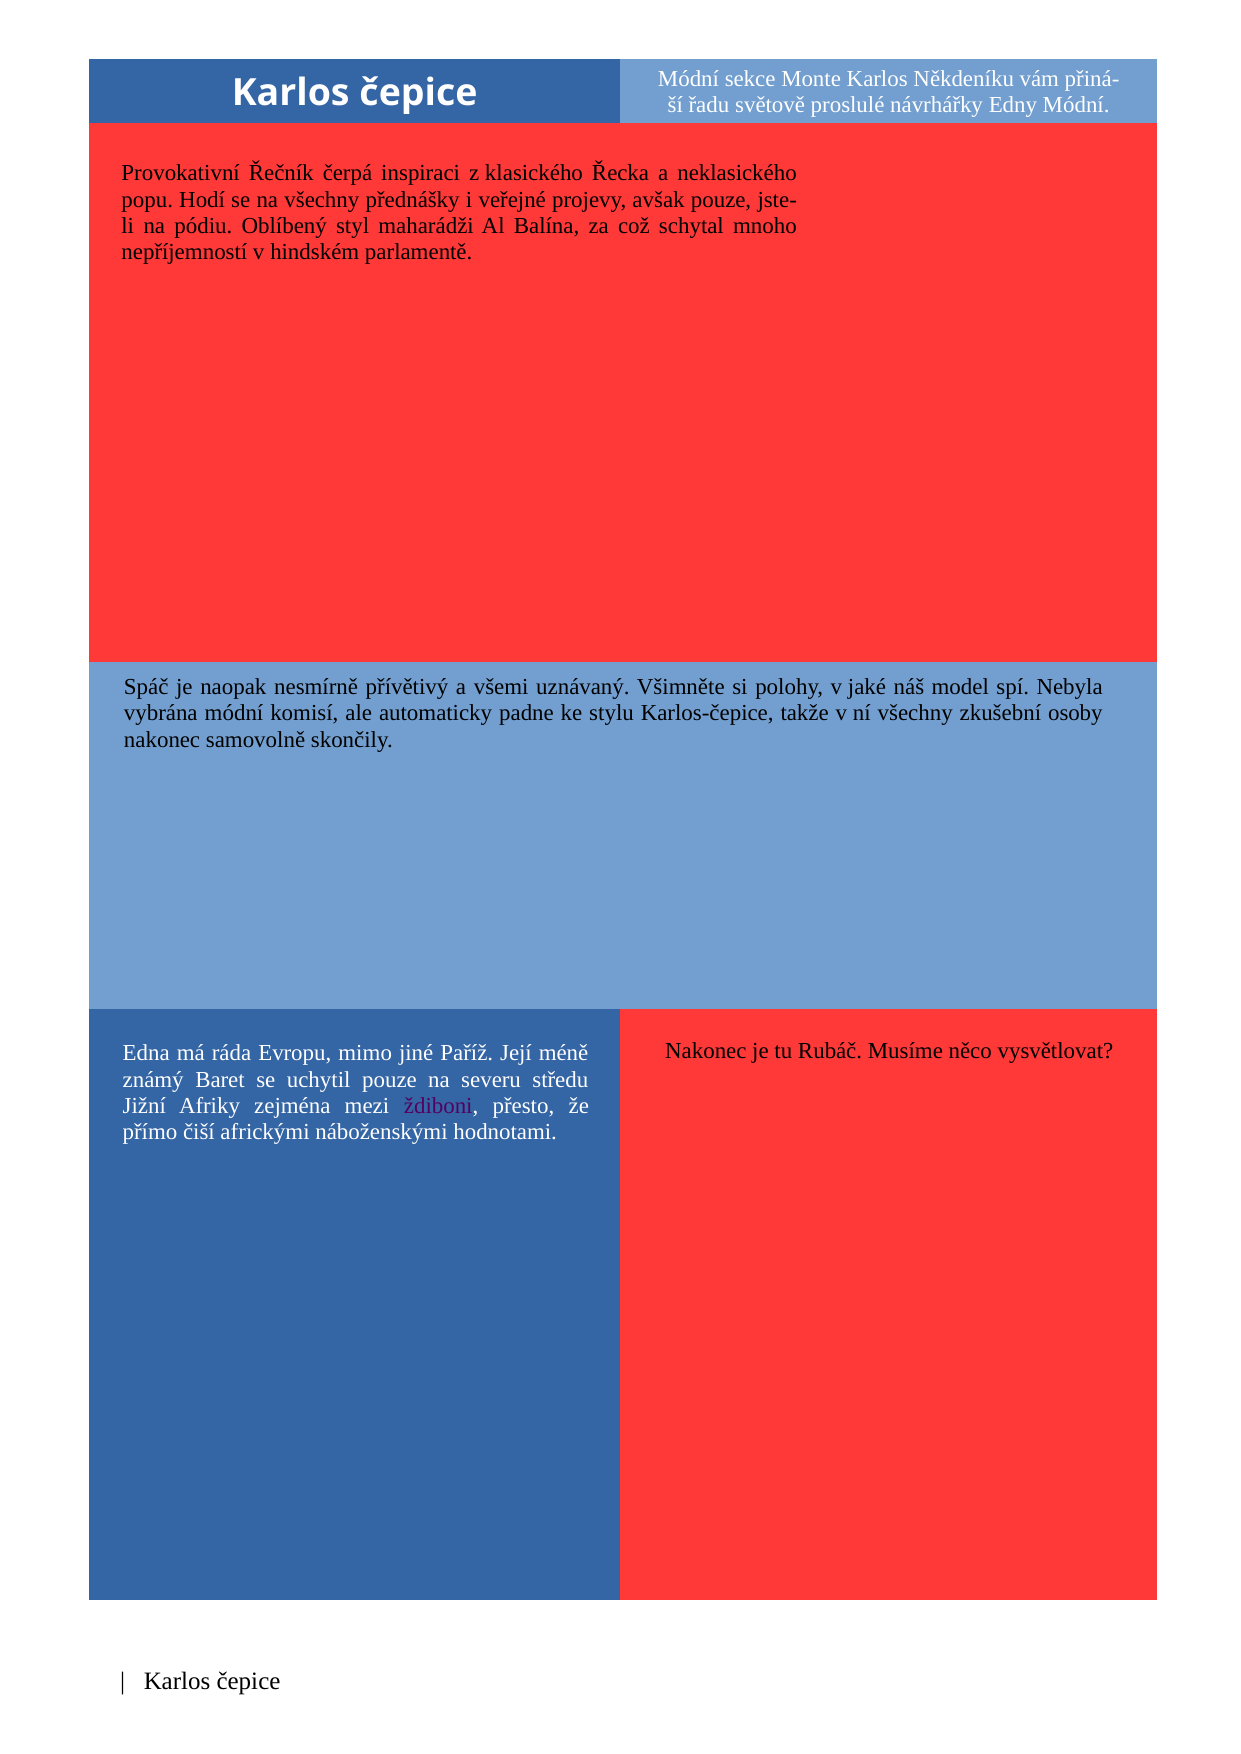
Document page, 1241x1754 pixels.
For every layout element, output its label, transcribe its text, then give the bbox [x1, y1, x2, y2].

table_header Módní sekce Monte Karlos Někdeníku vám přiná- ší řadu světově proslulé návrhářky Edny Módní. [620, 59, 1157, 123]
table_cell [620, 1009, 1157, 1600]
table_cell [89, 1009, 620, 1600]
table_header Karlos čepice [89, 59, 620, 123]
table_cell [89, 123, 1157, 662]
table_cell [89, 662, 1157, 1009]
